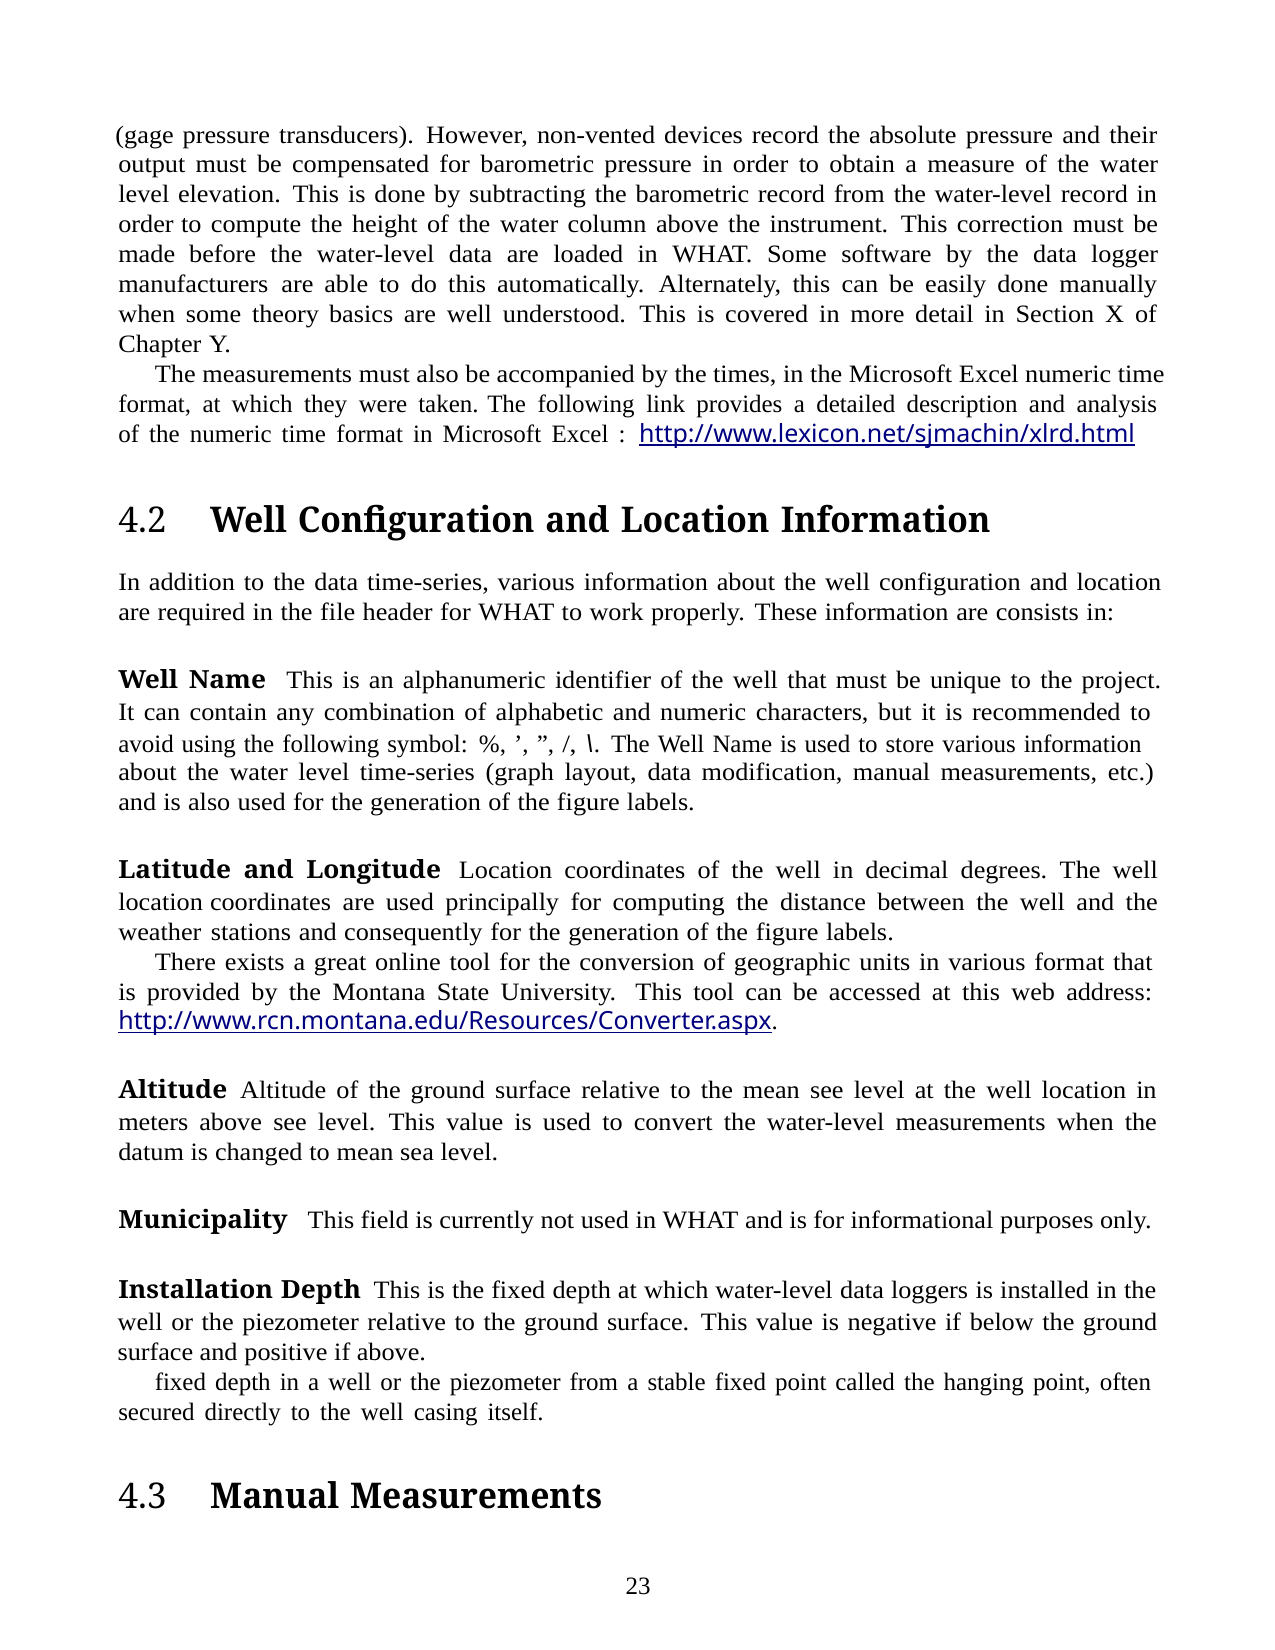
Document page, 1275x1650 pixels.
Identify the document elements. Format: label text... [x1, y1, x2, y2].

text fixed depth in a well or the piezometer from a stable fixed point called the hanging point, often secured directly to the well casing itself. [118, 1367, 1167, 1425]
text and is also used for the generation of the figure labels. [118, 787, 1173, 816]
text There exists a great online tool for the conversion of geographic units in various format that is provided by the Montana State University. This tool can be accessed at this web address: [118, 947, 1167, 1006]
text Well Name This is an alphanumeric identifier of the well that must be unique to the project. It can contain any combination of alphabetic and numeric characters, but it is recommended to [118, 661, 1162, 725]
text In addition to the data time-series, various information about the well configuration and location are required in the file header for WHAT to work properly. These information are consists in: [118, 567, 1162, 625]
text Installation Depth This is the fixed depth at which water-level data loggers is installed in the well or the piezometer relative to the ground surface. This value is negative if below the ground surface and positive if above. [117, 1272, 1157, 1366]
text http://www.rcn.montana.edu/Resources/Converter.aspx. [118, 1007, 1173, 1035]
text Latitude and Longitude Location coordinates of the well in decimal degrees. The well location coordinates are used principally for computing the distance between the well and the weather stations and consequently for the generation of the figure labels. [118, 852, 1158, 946]
text format, at which they were taken. The following link provides a detailed description and analysis of the numeric time format in Microsoft Excel : http://www.lexicon.net/sjmachin/xlrd.html [118, 388, 1157, 448]
text Altitude Altitude of the ground surface relative to the mean see level at the well location in meters above see level. This value is used to convert the water-level measurements when the datum is changed to mean sea level. [118, 1072, 1157, 1166]
list Well Configuration and Location Information [118, 495, 1173, 543]
text The measurements must also be accompanied by the times, in the Microsoft Excel numeric time [118, 359, 1173, 388]
text Municipality This field is currently not used in WHAT and is for informational purposes only. [117, 1202, 1173, 1236]
text about the water level time-series (graph layout, data modification, manual measurements, etc.) [118, 759, 1173, 786]
list Manual Measurements [118, 1471, 1173, 1519]
text avoid using the following symbol: %, ’, ”, /, \. The Well Name is used to store various information [118, 726, 1173, 759]
text (gage pressure transducers). However, non-vented devices record the absolute pressure and their output must be compensated for barometric pressure in order to obtain a measure of the water level elevation. This is done by subtracting the barometric record from the water-level record in order to compute the height of the water column above the instrument. This correction must be made before the water-level data are loaded in WHAT. Some software by the data logger manufacturers are able to do this automatically. Alternately, this can be easily done manually when some theory basics are well understood. This is covered in more detail in Section X of Chapter Y. [115, 120, 1158, 358]
